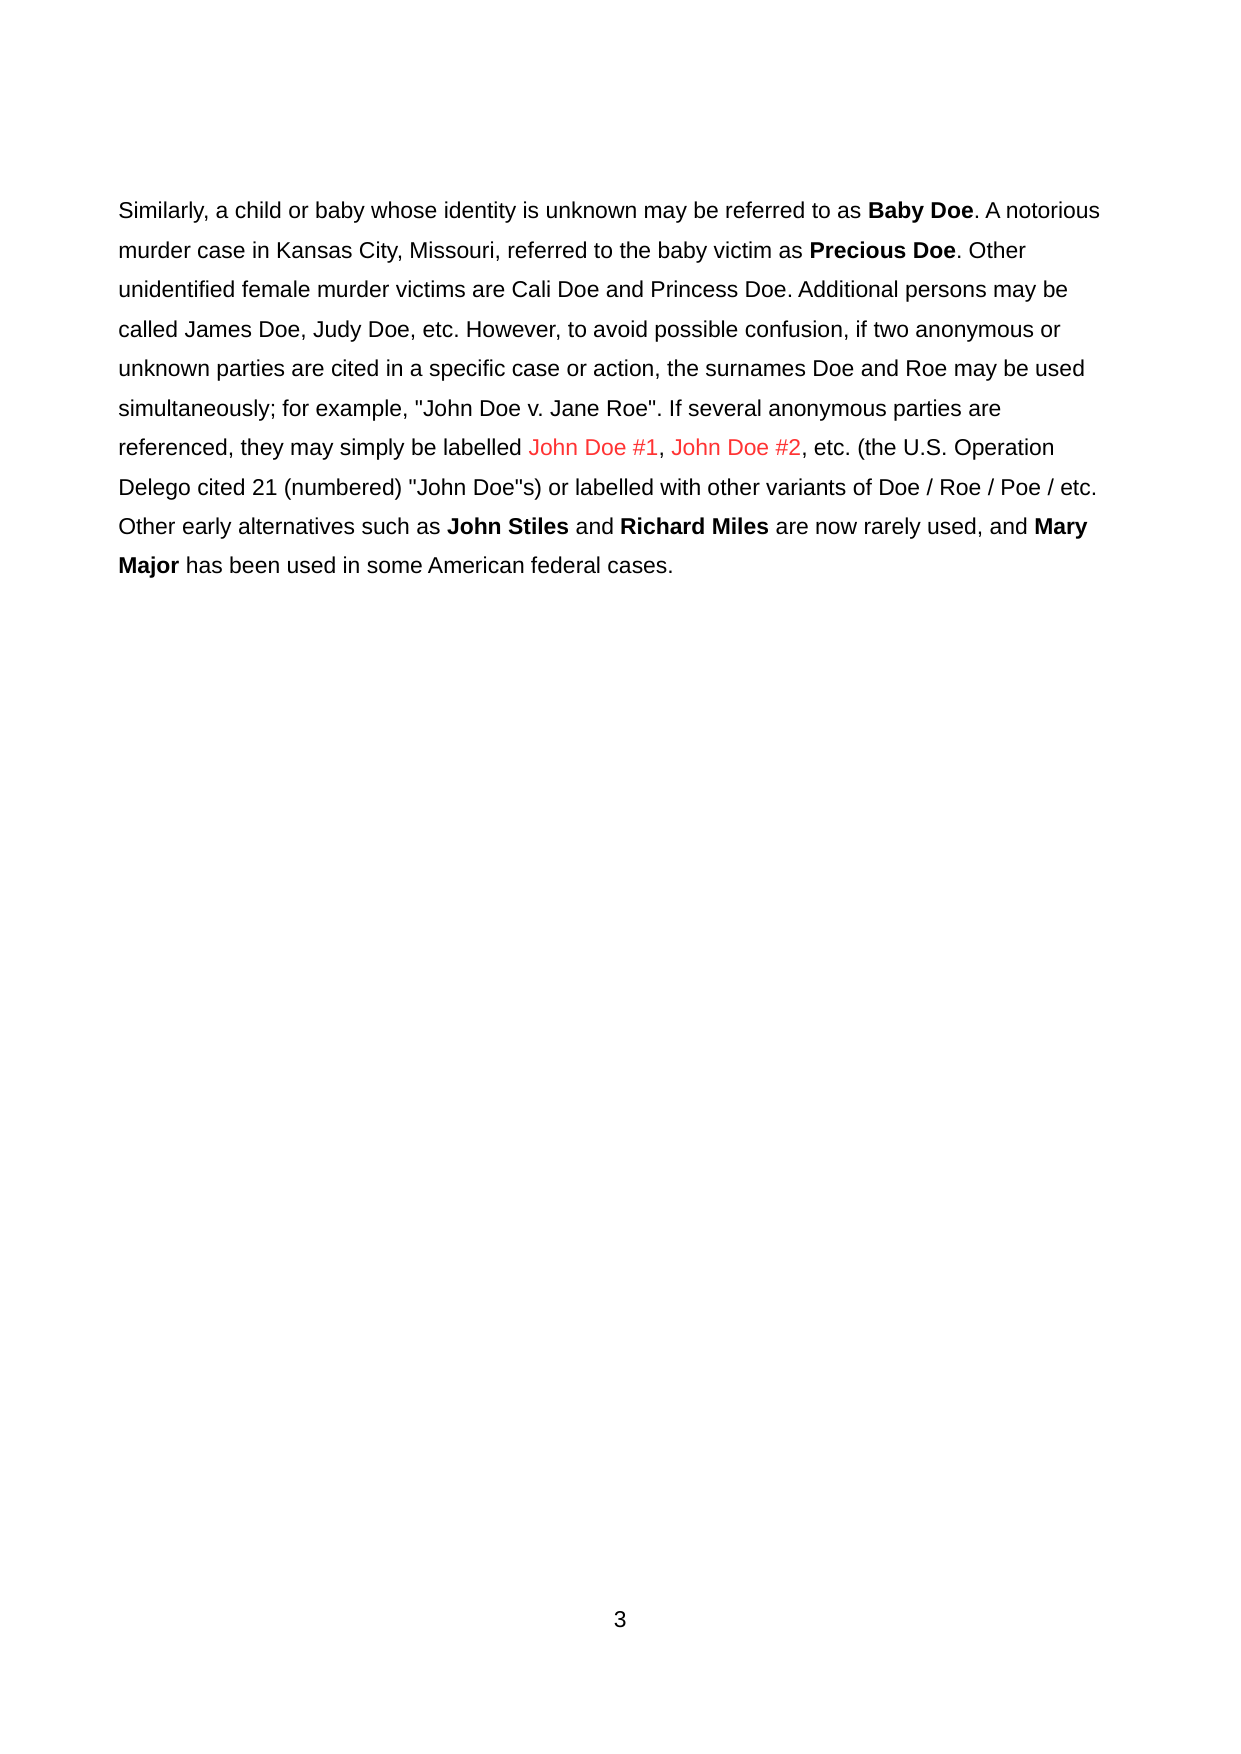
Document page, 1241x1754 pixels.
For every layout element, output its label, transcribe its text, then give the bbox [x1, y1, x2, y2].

text Similarly, a child or baby whose identity is unknown may be referred to as Baby Doe. A notorious murder case in Kansas City, Missouri, referred to the baby victim as Precious Doe. Other unidentified female murder victims are Cali Doe and Princess Doe. Additional persons may be called James Doe, Judy Doe, etc. However, to avoid possible confusion, if two anonymous or unknown parties are cited in a specific case or action, the surnames Doe and Roe may be used simultaneously; for example, "John Doe v. Jane Roe". If several anonymous parties are referenced, they may simply be labelled John Doe #1, John Doe #2, etc. (the U.S. Operation Delego cited 21 (numbered) "John Doe"s) or labelled with other variants of Doe / Roe / Poe / etc. Other early alternatives such as John Stiles and Richard Miles are now rarely used, and Mary Major has been used in some American federal cases. [118, 197, 1122, 579]
